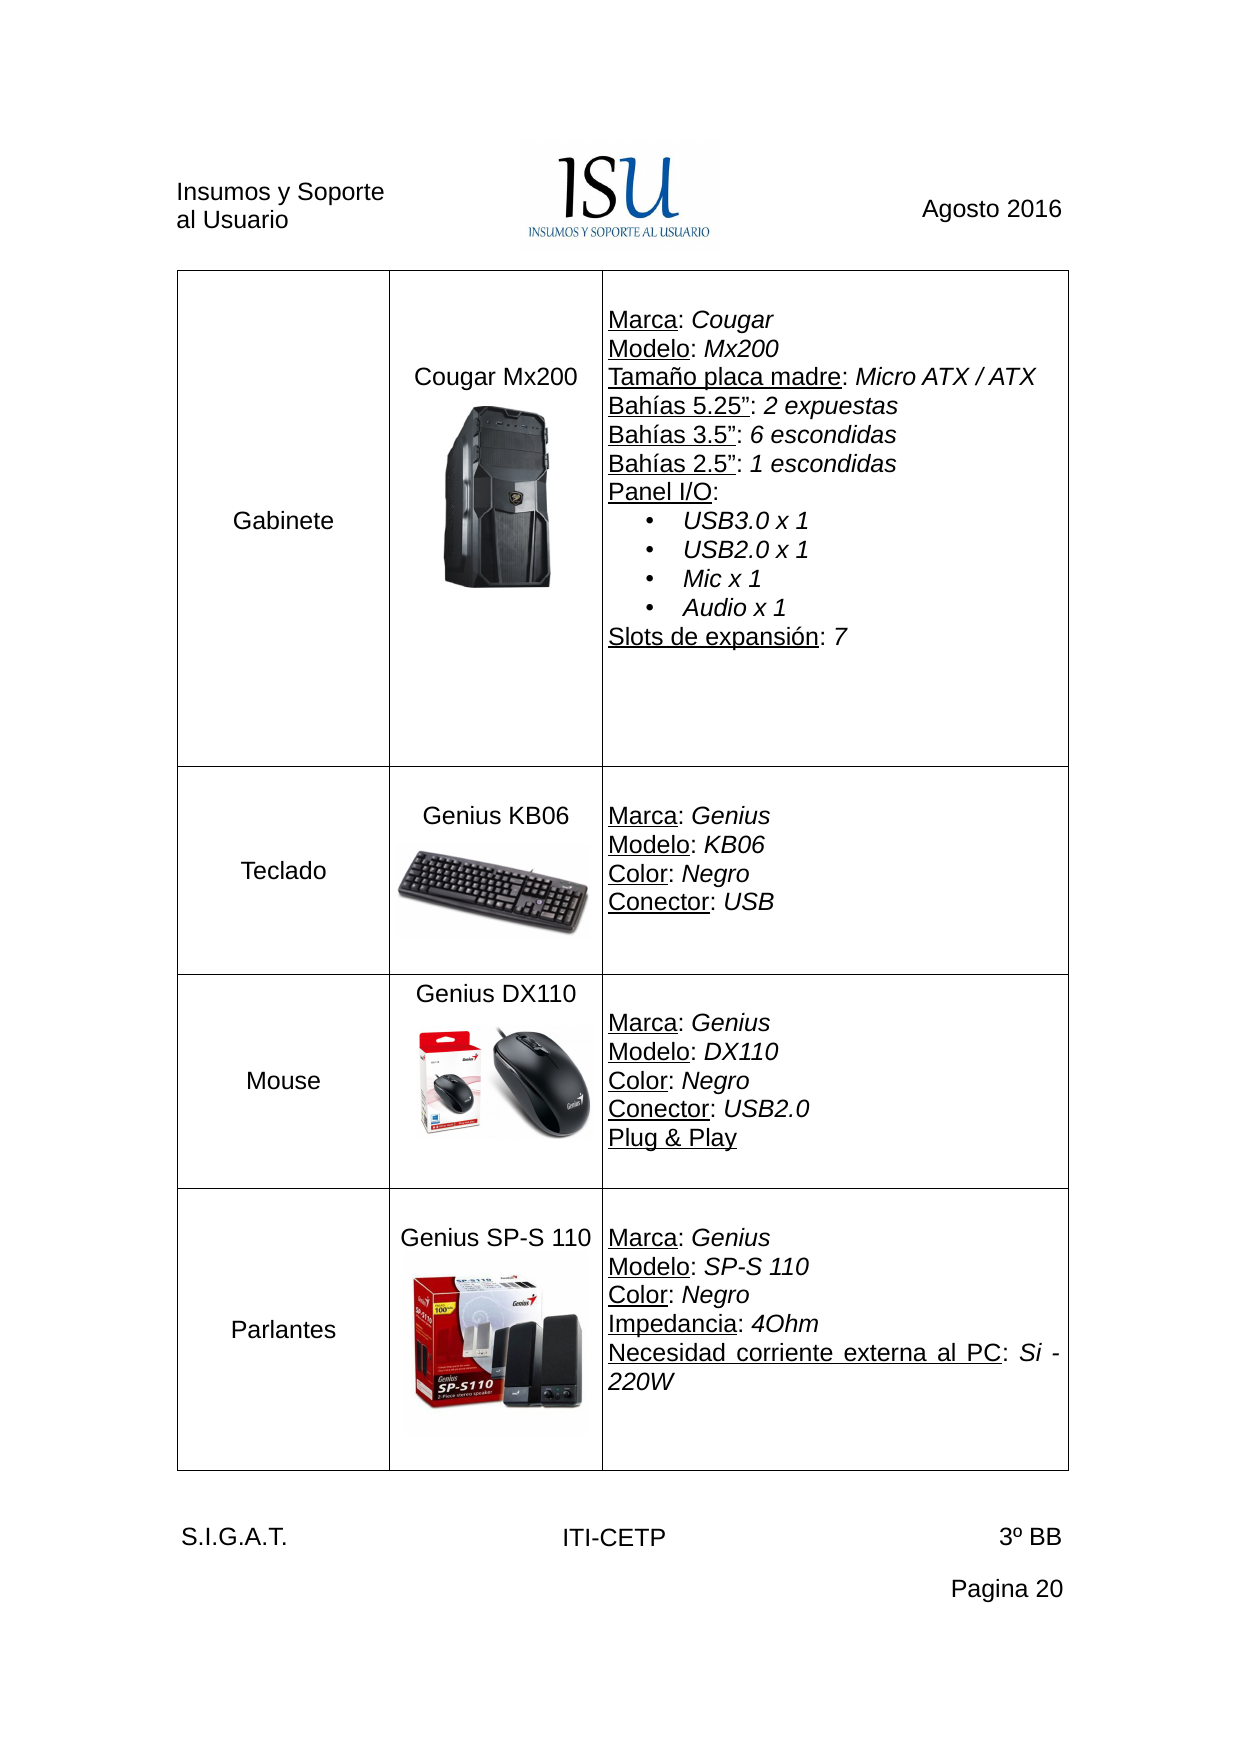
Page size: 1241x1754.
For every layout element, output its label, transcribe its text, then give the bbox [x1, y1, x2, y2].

picture [395, 843, 589, 939]
picture [403, 1251, 588, 1436]
table_cell Marca: Genius Modelo: SP-S 110 Color: Negro Impedancia: 4Ohm Necesidad corriente externa al PC: Si - 220W [603, 1189, 1068, 1470]
table_cell Genius KB06 [390, 767, 602, 973]
picture [417, 1025, 594, 1139]
table_cell Genius SP-S 110 [390, 1189, 602, 1470]
table_cell Genius DX110 [390, 975, 602, 1188]
table_cell Mouse [178, 975, 389, 1188]
table_cell Cougar Mx200 [390, 271, 602, 766]
table_cell Marca: Cougar Modelo: Mx200 Tamaño placa madre: Micro ATX / ATX Bahías 5.25”: 2 expuestas Bahías 3.5”: 6 escondidas Bahías 2.5”: 1 escondidas Panel I/O: USB3.0 x 1 USB2.0 x 1 Mic x 1 Audio x 1 Slots de expansión: 7 [603, 271, 1068, 766]
table_cell Teclado [178, 767, 389, 973]
picture [517, 138, 723, 252]
table_cell Gabinete [178, 271, 389, 766]
table_cell Marca: Genius Modelo: KB06 Color: Negro Conector: USB [603, 767, 1068, 973]
picture [441, 406, 551, 588]
table_cell Marca: Genius Modelo: DX110 Color: Negro Conector: USB2.0 Plug & Play [603, 975, 1068, 1188]
table_cell Parlantes [178, 1189, 389, 1470]
